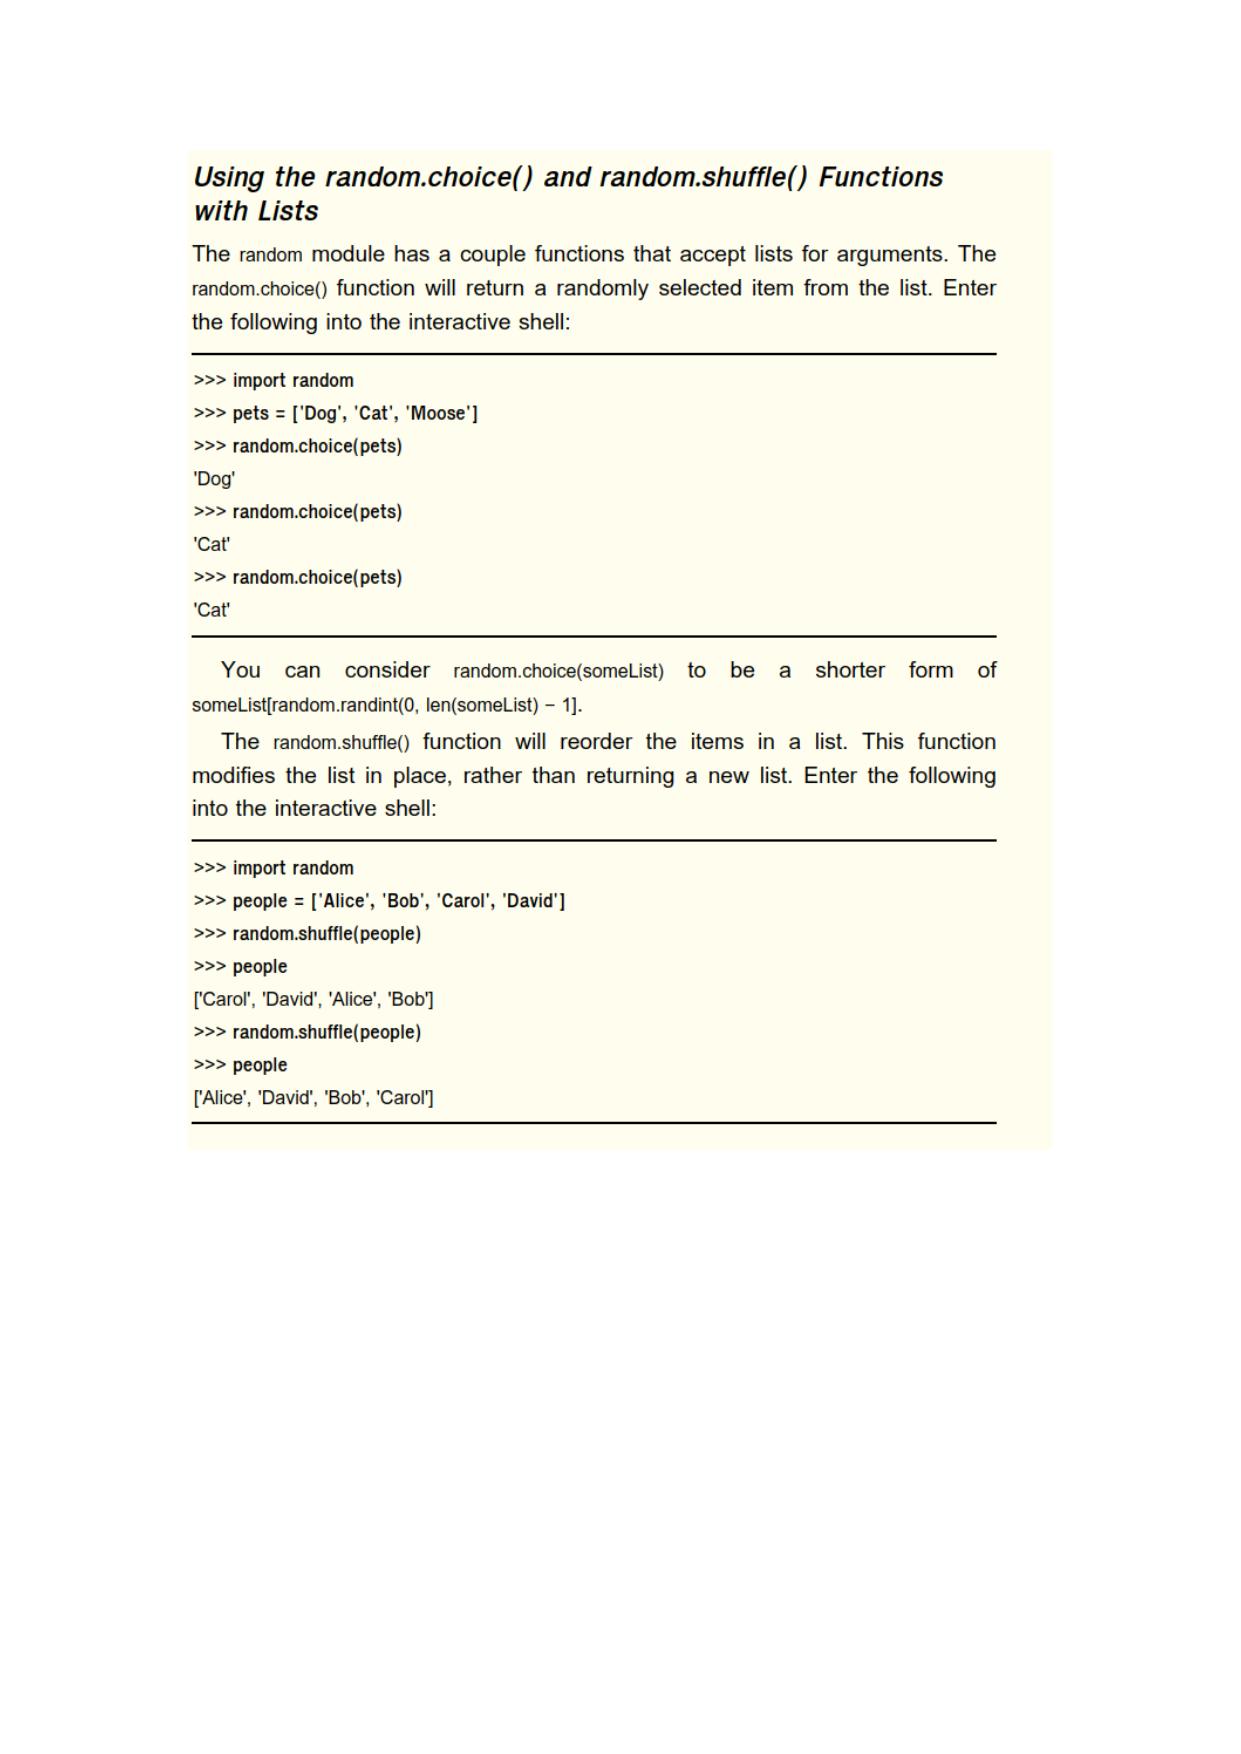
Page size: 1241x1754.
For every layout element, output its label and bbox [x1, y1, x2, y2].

picture [187, 150, 1053, 1150]
